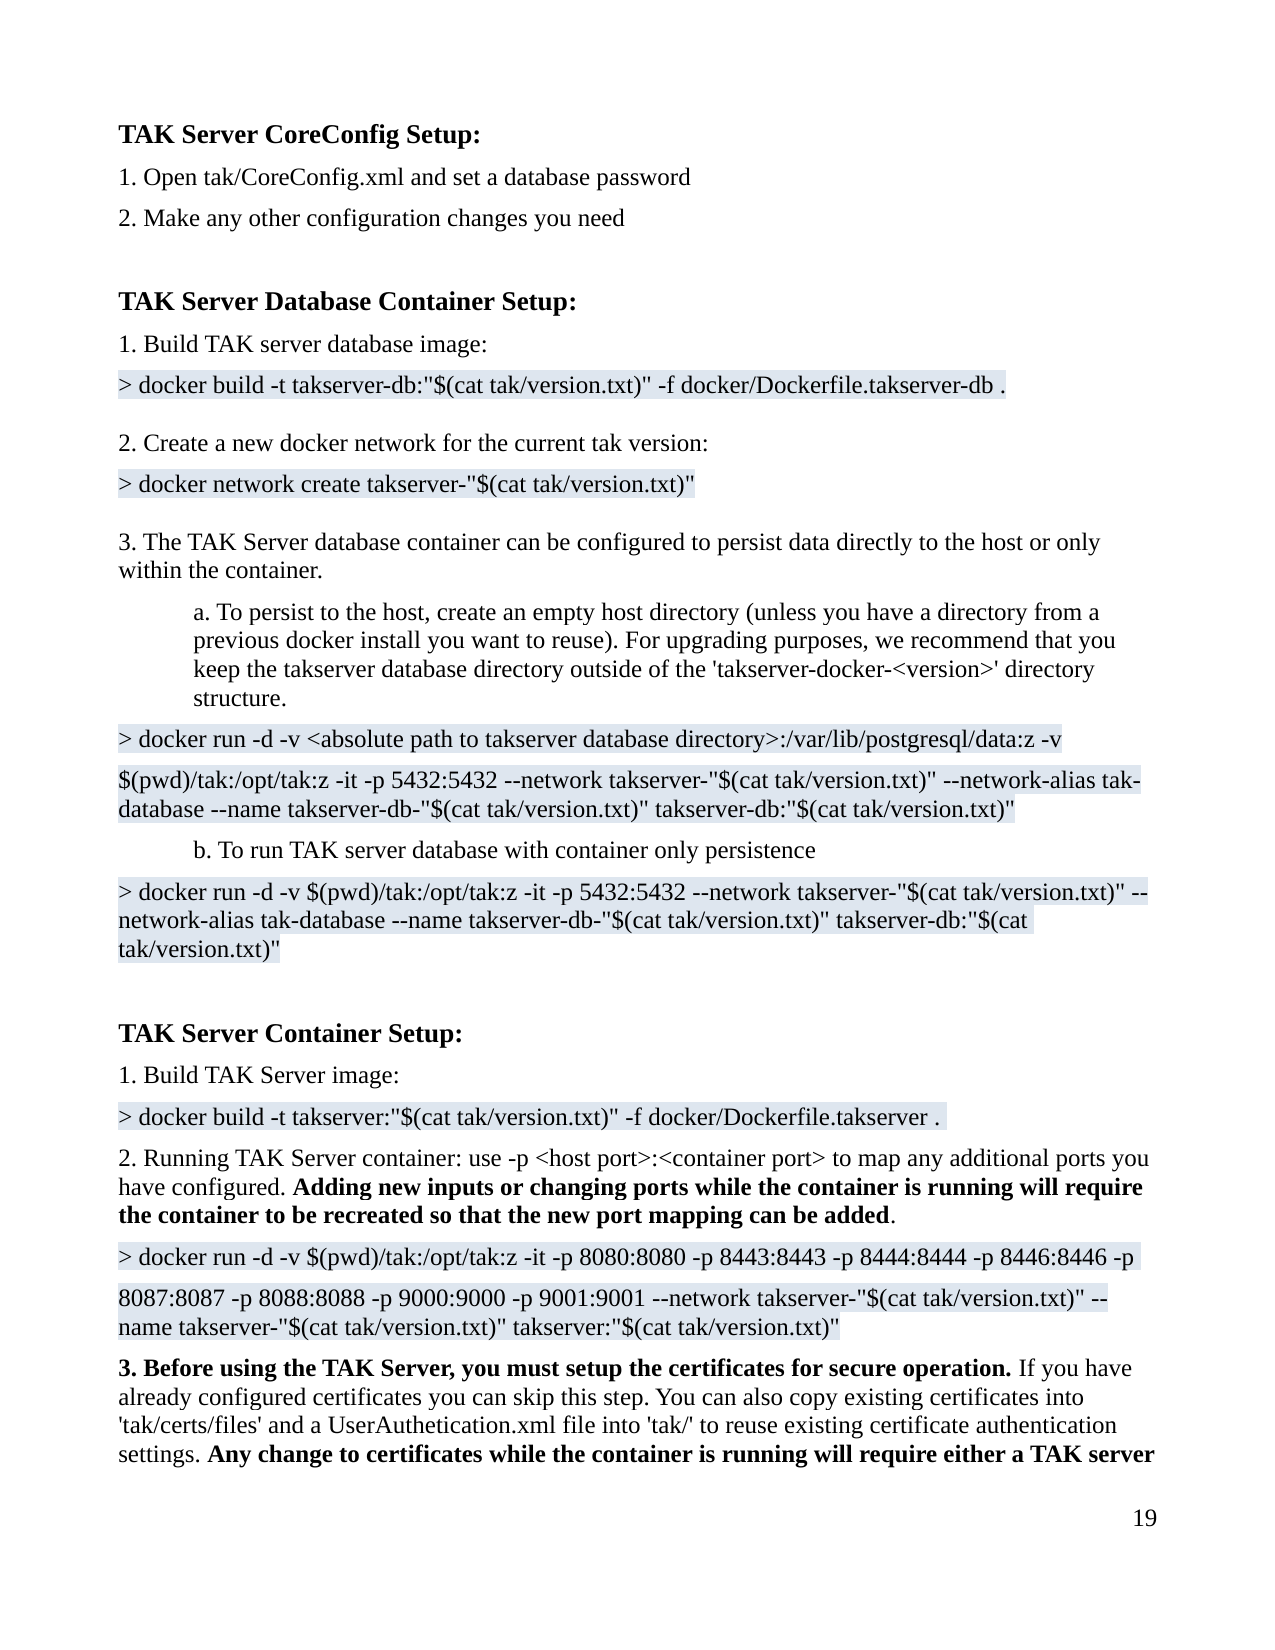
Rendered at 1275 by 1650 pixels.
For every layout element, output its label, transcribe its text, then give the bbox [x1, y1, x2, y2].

text $(pwd)/tak:/opt/tak:z -it -p 5432:5432 --network takserver-"$(cat tak/version.txt)" --network-alias tak-database --name takserver-db-"$(cat tak/version.txt)" takserver-db:"$(cat tak/version.txt)" [118, 765, 1157, 823]
text > docker build -t takserver-db:"$(cat tak/version.txt)" -f docker/Dockerfile.takserver-db . [118, 370, 1157, 399]
text 3. Before using the TAK Server, you must setup the certificates for secure operation. If you have already configured certificates you can skip this step. You can also copy existing certificates into 'tak/certs/files' and a UserAuthetication.xml file into 'tak/' to reuse existing certificate authentication settings. Any change to certificates while the container is running will require either a TAK server [118, 1353, 1157, 1468]
text 8087:8087 -p 8088:8088 -p 9000:9000 -p 9001:9001 --network takserver-"$(cat tak/version.txt)" --name takserver-"$(cat tak/version.txt)" takserver:"$(cat tak/version.txt)" [118, 1283, 1157, 1340]
text 2. Running TAK Server container: use -p <host port>:<container port> to map any additional ports you have configured. Adding new inputs or changing ports while the container is running will require the container to be recreated so that the new port mapping can be added. [118, 1143, 1157, 1229]
text 1. Build TAK server database image: [118, 329, 1157, 358]
text b. To run TAK server database with container only persistence [118, 835, 1157, 864]
text > docker run -d -v $(pwd)/tak:/opt/tak:z -it -p 8080:8080 -p 8443:8443 -p 8444:8444 -p 8446:8446 -p [118, 1242, 1157, 1270]
text 2. Create a new docker network for the current tak version: [118, 428, 1157, 457]
text 3. The TAK Server database container can be configured to persist data directly to the host or only within the container. [118, 527, 1157, 584]
text > docker build -t takserver:"$(cat tak/version.txt)" -f docker/Dockerfile.takserver . [118, 1102, 1157, 1130]
text > docker network create takserver-"$(cat tak/version.txt)" [118, 469, 1157, 498]
text 2. Make any other configuration changes you need [118, 203, 1157, 232]
text a. To persist to the host, create an empty host directory (unless you have a directory from a previous docker install you want to reuse). For upgrading purposes, we recommend that you keep the takserver database directory outside of the 'takserver-docker-<version>' directory structure. [118, 597, 1157, 712]
text TAK Server CoreConfig Setup: [118, 118, 1157, 149]
text > docker run -d -v <absolute path to takserver database directory>:/var/lib/postgresql/data:z -v [118, 724, 1157, 753]
text > docker run -d -v $(pwd)/tak:/opt/tak:z -it -p 5432:5432 --network takserver-"$(cat tak/version.txt)" --network-alias tak-database --name takserver-db-"$(cat tak/version.txt)" takserver-db:"$(cat tak/version.txt)" [118, 877, 1157, 963]
text TAK Server Container Setup: [118, 1017, 1157, 1048]
text 1. Build TAK Server image: [118, 1060, 1157, 1089]
text 1. Open tak/CoreConfig.xml and set a database password [118, 162, 1157, 191]
text TAK Server Database Container Setup: [118, 286, 1157, 317]
